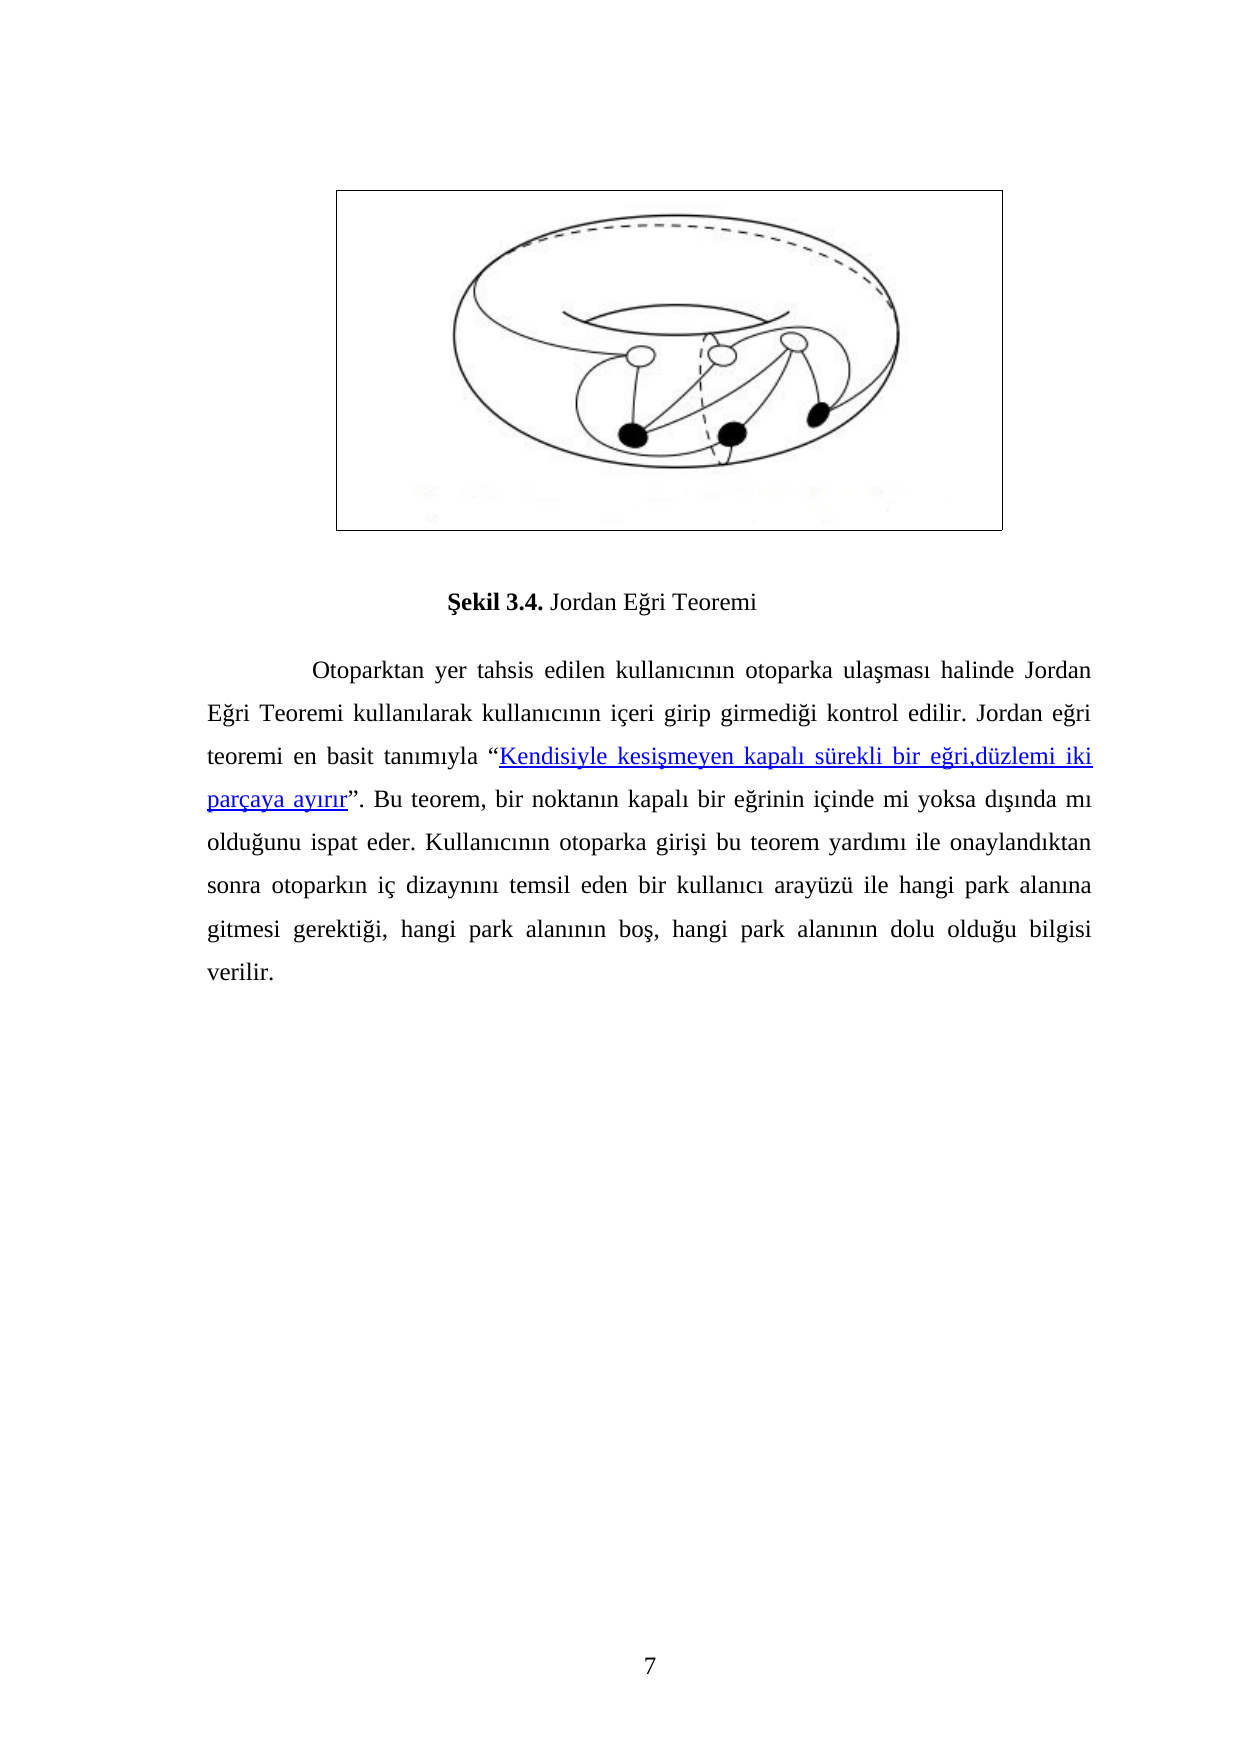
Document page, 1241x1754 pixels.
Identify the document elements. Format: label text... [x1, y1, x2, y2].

text Otoparktan yer tahsis edilen kullanıcının otoparka ulaşması halinde Jordan Eğri Teoremi kullanılarak kullanıcının içeri girip girmediği kontrol edilir. Jordan eğri teoremi en basit tanımıyla “Kendisiyle kesişmeyen kapalı sürekli bir eğri,düzlemi iki parçaya ayırır”. Bu teorem, bir noktanın kapalı bir eğrinin içinde mi yoksa dışında mı olduğunu ispat eder. Kullanıcının otoparka girişi bu teorem yardımı ile onaylandıktan sonra otoparkın iç dizaynını temsil eden bir kullanıcı arayüzü ile hangi park alanına gitmesi gerektiği, hangi park alanının boş, hangi park alanının dolu olduğu bilgisi verilir. [207, 655, 1092, 986]
picture [339, 192, 999, 527]
text Şekil 3.4. Jordan Eğri Teoremi [207, 587, 1092, 616]
